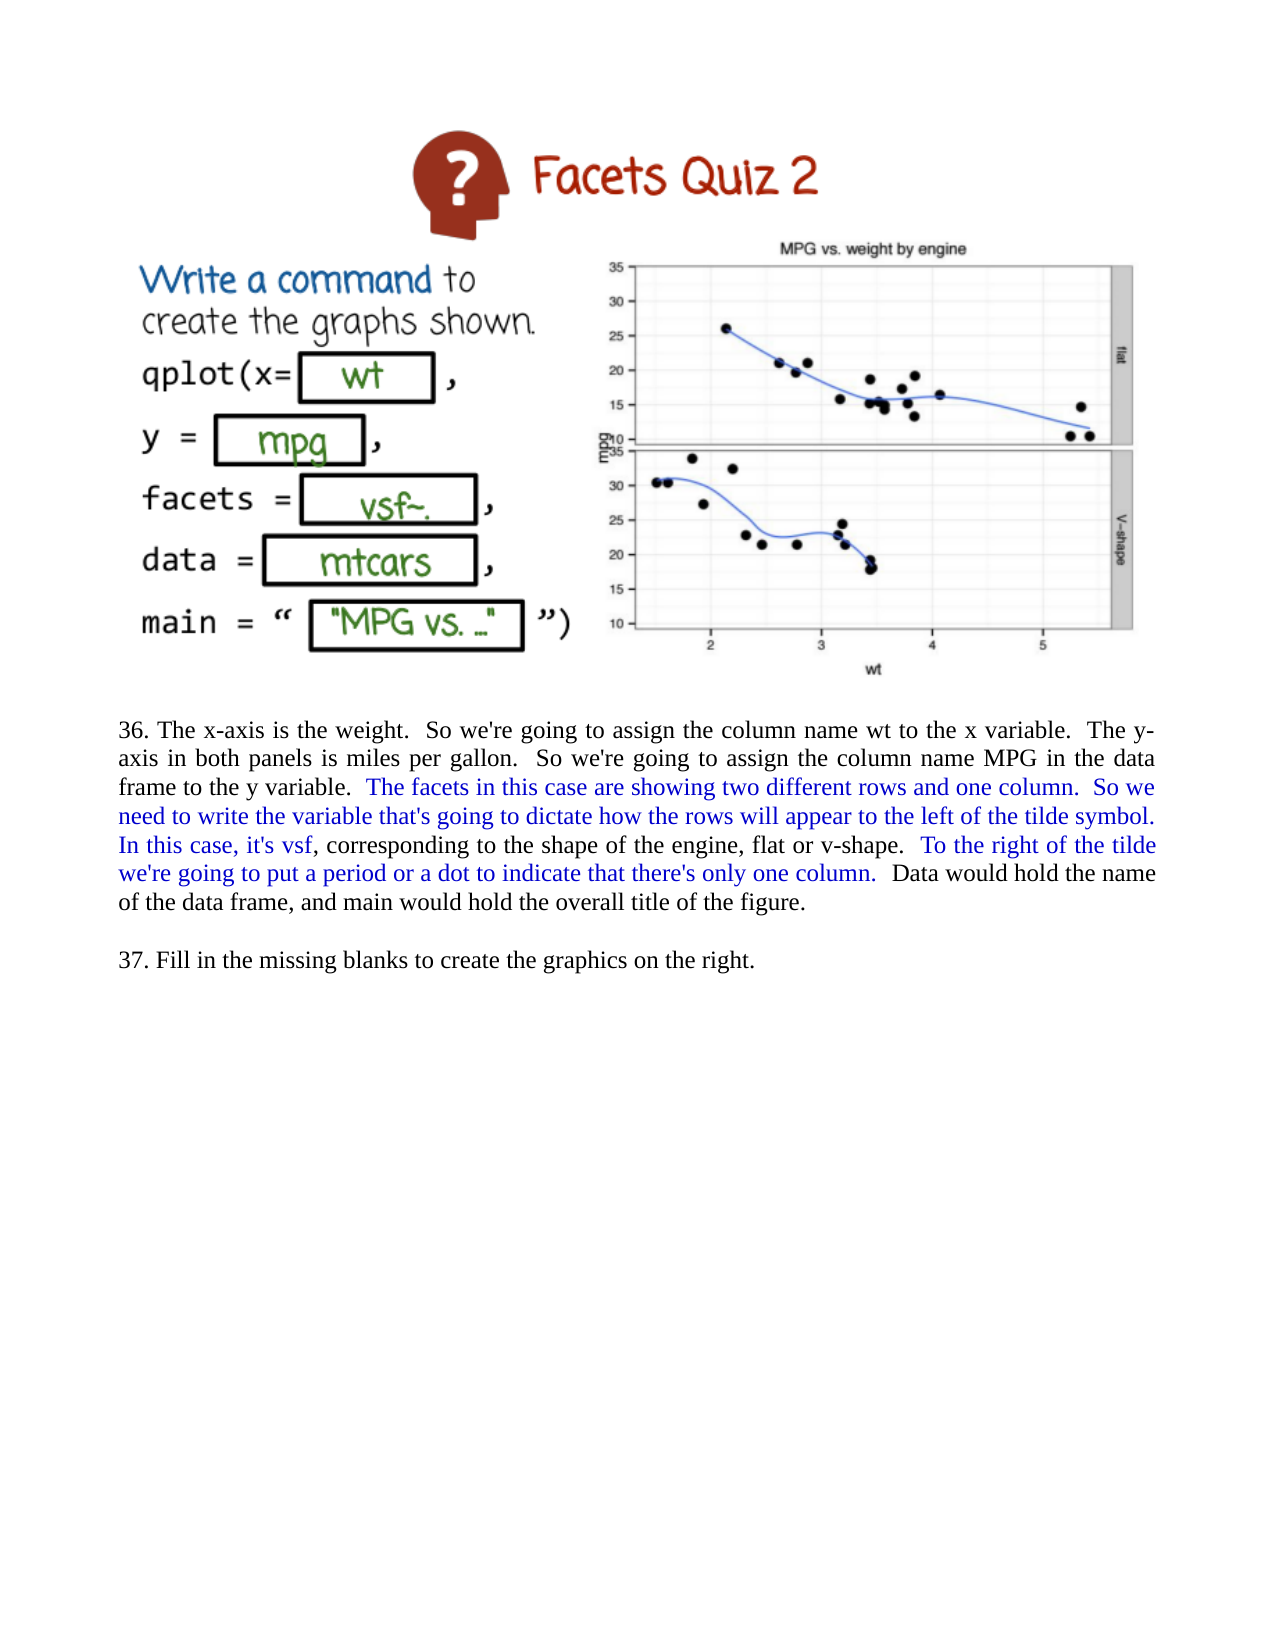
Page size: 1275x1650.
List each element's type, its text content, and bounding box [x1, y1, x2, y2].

text 36. The x-axis is the weight. So we're going to assign the column name wt to the x variable. The y-axis in both panels is miles per gallon. So we're going to assign the column name MPG in the data frame to the y variable. The facets in this case are showing two different rows and one column. So we need to write the variable that's going to dictate how the rows will appear to the left of the tilde symbol. In this case, it's vsf, corresponding to the shape of the engine, flat or v-shape. To the right of the tilde we're going to put a period or a dot to indicate that there's only one column. Data would hold the name of the data frame, and main would hold the overall title of the figure. [118, 715, 1157, 916]
picture [118, 118, 1157, 686]
text 37. Fill in the missing blanks to create the graphics on the right. [118, 945, 1157, 973]
